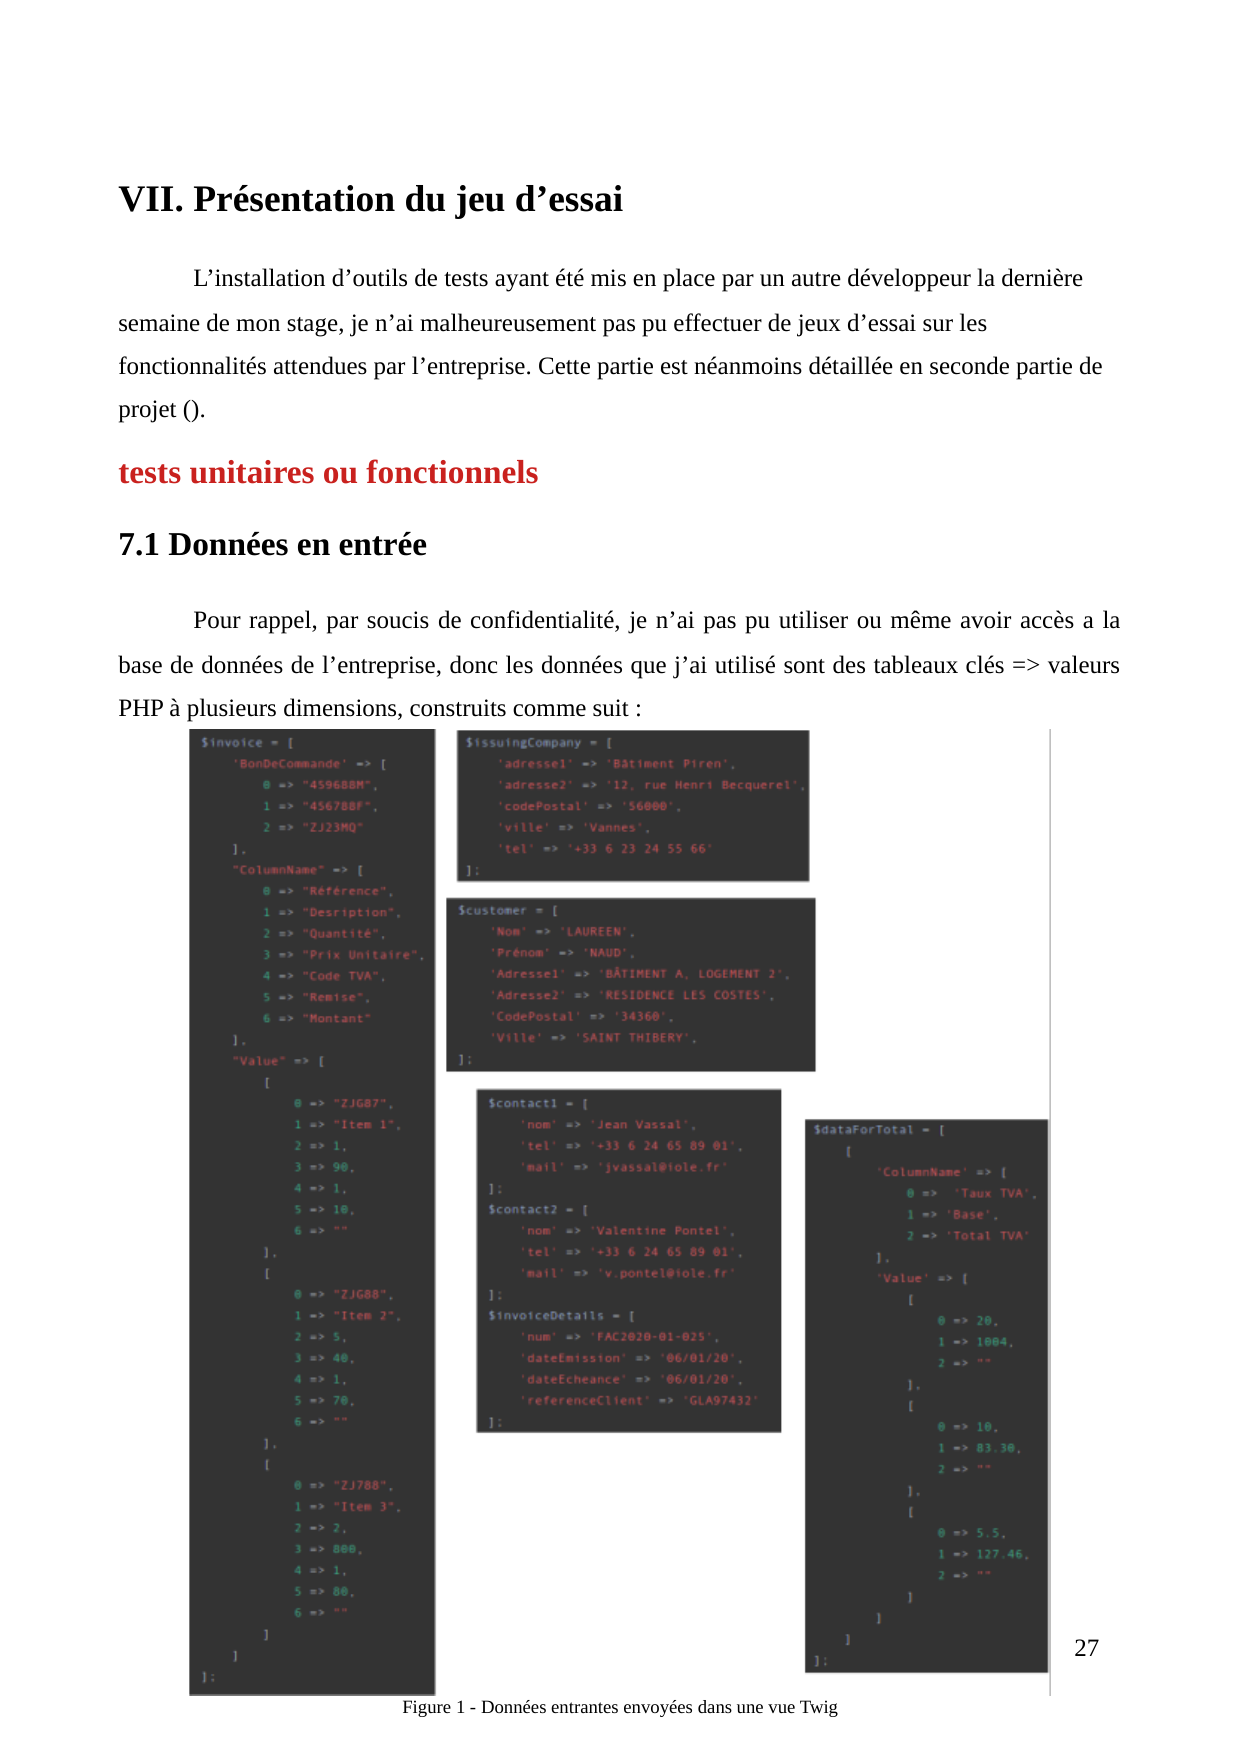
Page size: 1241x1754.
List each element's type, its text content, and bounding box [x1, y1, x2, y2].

text L’installation d’outils de tests ayant été mis en place par un autre développeur la dernière semaine de mon stage, je n’ai malheureusement pas pu effectuer de jeux d’essai sur les fonctionnalités attendues par l’entreprise. Cette partie est néanmoins détaillée en seconde partie de projet (). [118, 256, 1122, 423]
text Figure 1 - Données entrantes envoyées dans une vue Twig [186, 742, 1054, 1718]
subtitle 7.1 Données en entrée [118, 525, 1122, 563]
text Pour rappel, par soucis de confidentialité, je n’ai pas pu utiliser ou même avoir accès a la base de données de l’entreprise, donc les données que j’ai utilisé sont des tableaux clés => valeurs PHP à plusieurs dimensions, construits comme suit : [118, 597, 1122, 722]
text tests unitaires ou fonctionnels [118, 452, 1122, 491]
subtitle VII. Présentation du jeu d’essai [118, 176, 1122, 219]
picture [189, 729, 1051, 1696]
